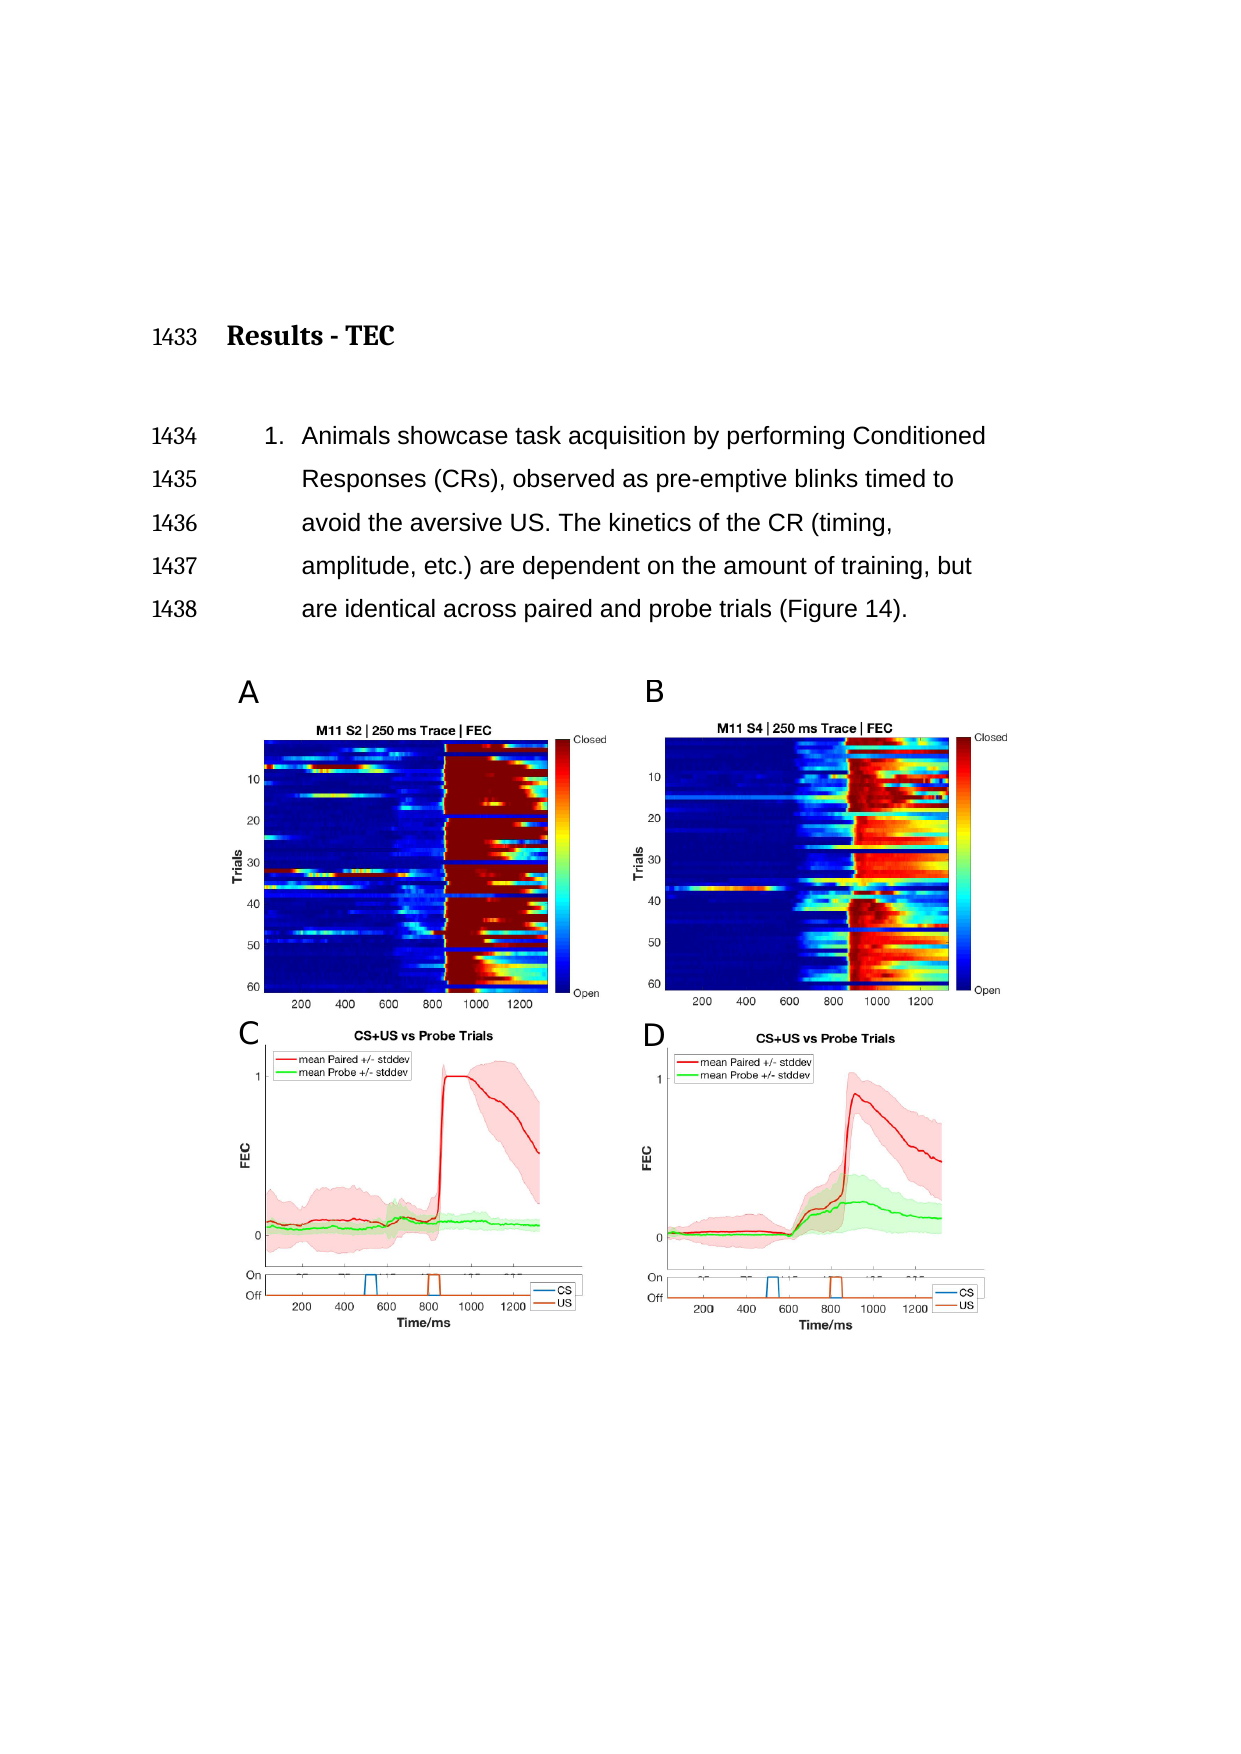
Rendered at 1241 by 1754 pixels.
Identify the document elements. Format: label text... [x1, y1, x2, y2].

subtitle Results - TEC [226, 319, 1014, 353]
list Animals showcase task acquisition by performing Conditioned Responses (CRs), observed as pre-emptive blinks timed to avoid the aversive US. The kinetics of the CR (timing, amplitude, etc.) are dependent on the amount of training, but are identical across paired and probe trials (Figure 14). [264, 421, 1014, 622]
